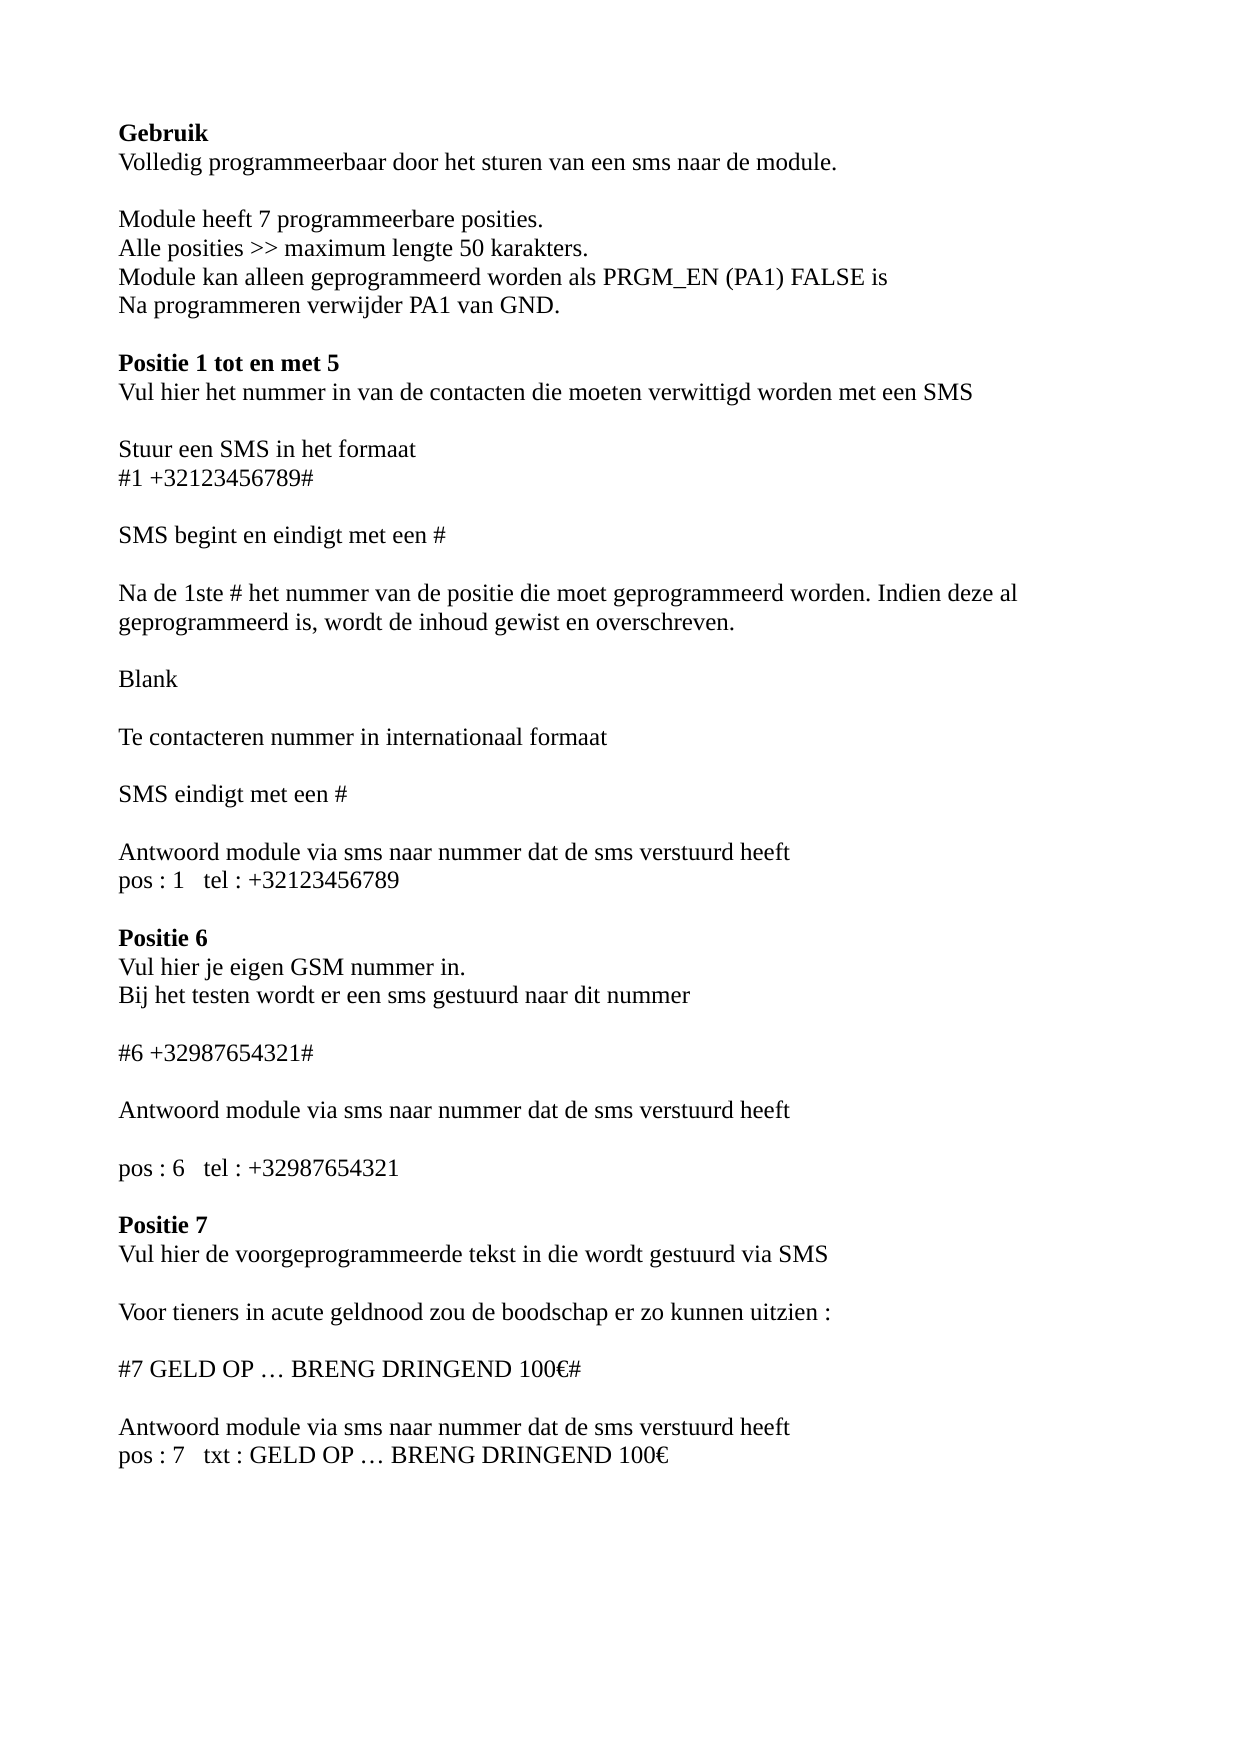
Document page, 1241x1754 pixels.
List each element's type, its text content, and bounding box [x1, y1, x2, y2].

text pos : 7 txt : GELD OP … BRENG DRINGEND 100€ [118, 1441, 1122, 1469]
text Antwoord module via sms naar nummer dat de sms verstuurd heeft [118, 1412, 1122, 1441]
text SMS eindigt met een # [118, 779, 1122, 808]
text Vul hier de voorgeprogrammeerde tekst in die wordt gestuurd via SMS [118, 1239, 1122, 1268]
text #7 GELD OP … BRENG DRINGEND 100€# [118, 1354, 1122, 1383]
text Positie 6 [118, 923, 1122, 952]
text Vul hier het nummer in van de contacten die moeten verwittigd worden met een SMS [118, 377, 1122, 406]
text Positie 7 [118, 1211, 1122, 1239]
text Module kan alleen geprogrammeerd worden als PRGM_EN (PA1) FALSE is [118, 262, 1122, 291]
text Positie 1 tot en met 5 [118, 348, 1122, 377]
text #6 +32987654321# [118, 1038, 1122, 1067]
text Stuur een SMS in het formaat [118, 434, 1122, 463]
text Antwoord module via sms naar nummer dat de sms verstuurd heeft [118, 1096, 1122, 1124]
text Volledig programmeerbaar door het sturen van een sms naar de module. [118, 147, 1122, 176]
text Na programmeren verwijder PA1 van GND. [118, 291, 1122, 319]
text Gebruik [118, 118, 1122, 147]
text pos : 6 tel : +32987654321 [118, 1153, 1122, 1182]
text Alle posities >> maximum lengte 50 karakters. [118, 233, 1122, 262]
text Na de 1ste # het nummer van de positie die moet geprogrammeerd worden. Indien deze al geprogrammeerd is, wordt de inhoud gewist en overschreven. [118, 578, 1122, 636]
text SMS begint en eindigt met een # [118, 521, 1122, 549]
text Module heeft 7 programmeerbare posities. [118, 204, 1122, 233]
text Te contacteren nummer in internationaal formaat [118, 722, 1122, 751]
text Antwoord module via sms naar nummer dat de sms verstuurd heeft [118, 837, 1122, 866]
text Bij het testen wordt er een sms gestuurd naar dit nummer [118, 981, 1122, 1009]
text Blank [118, 664, 1122, 693]
text #1 +32123456789# [118, 463, 1122, 492]
text pos : 1 tel : +32123456789 [118, 866, 1122, 894]
text Vul hier je eigen GSM nummer in. [118, 952, 1122, 981]
text Voor tieners in acute geldnood zou de boodschap er zo kunnen uitzien : [118, 1297, 1122, 1326]
